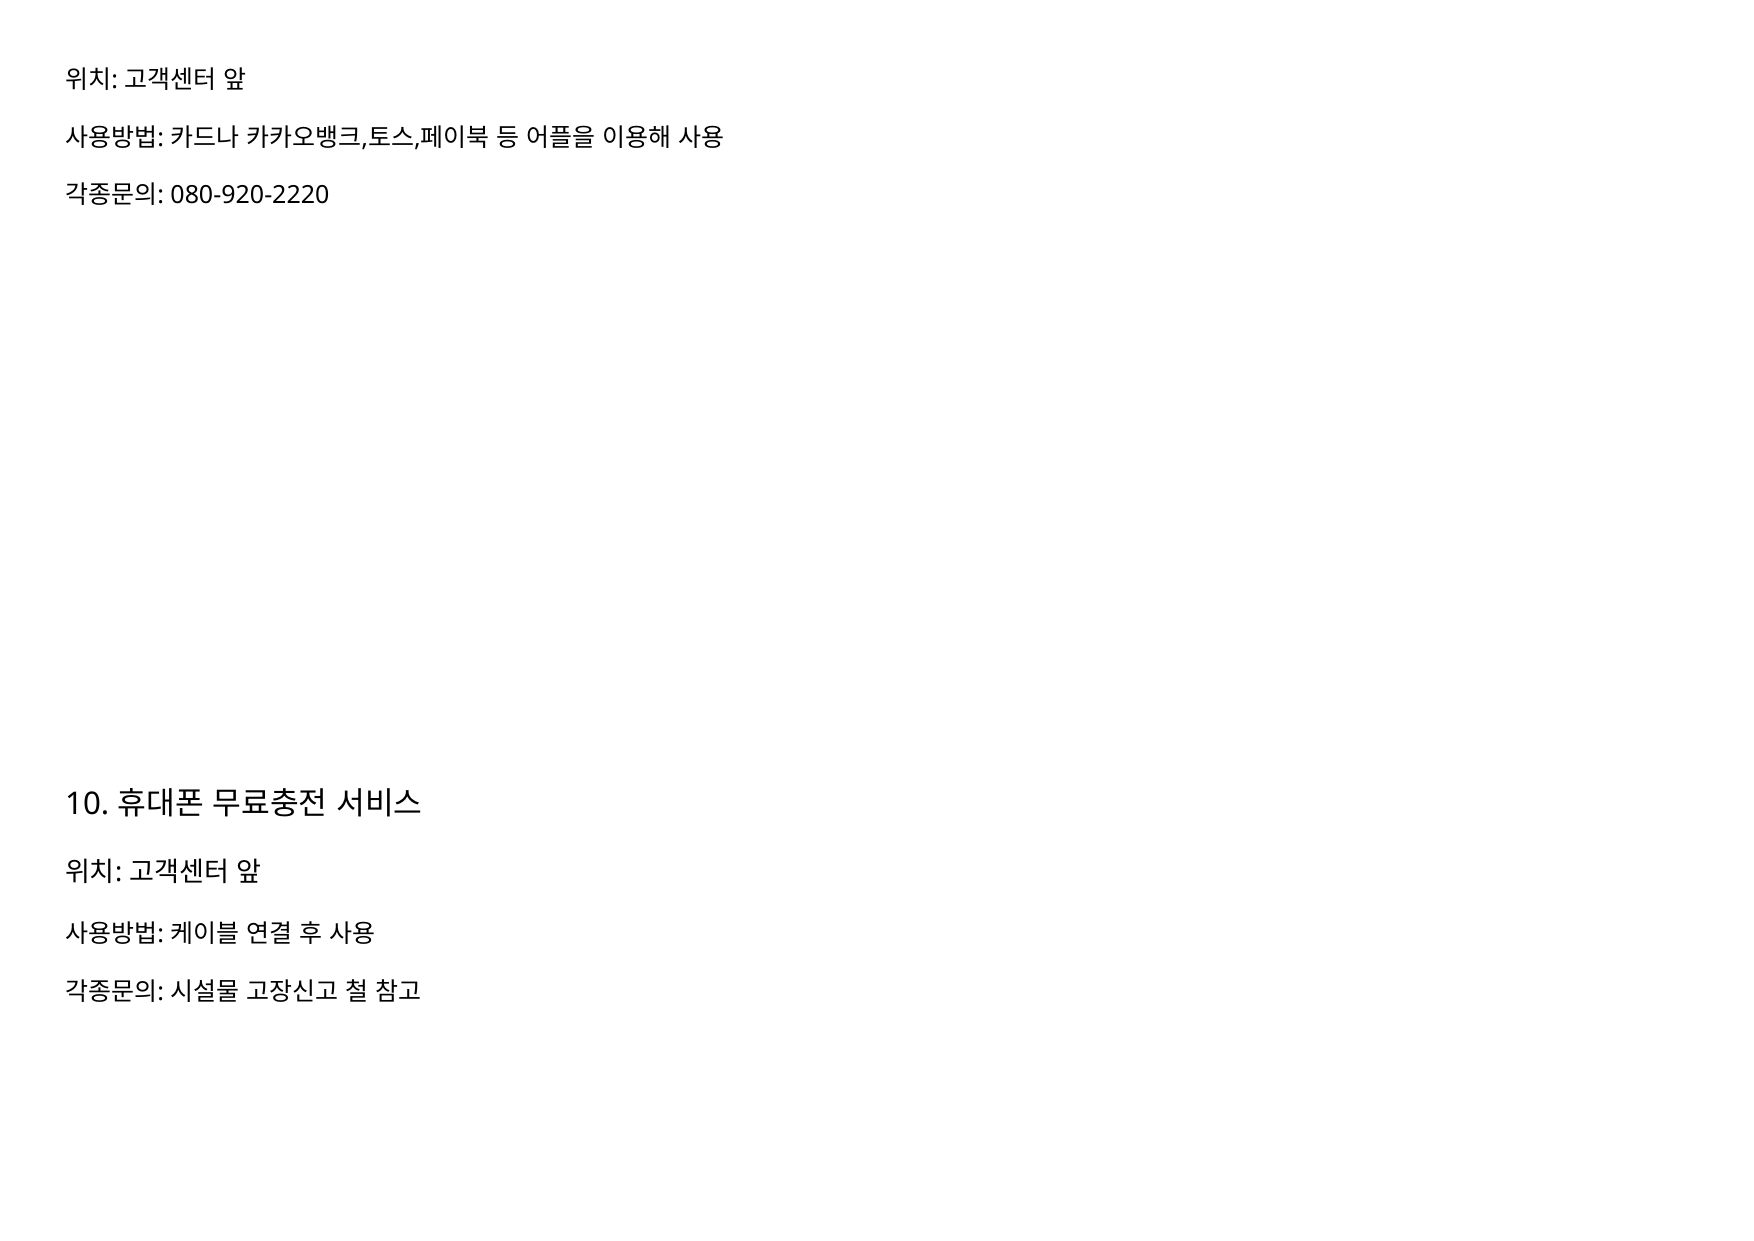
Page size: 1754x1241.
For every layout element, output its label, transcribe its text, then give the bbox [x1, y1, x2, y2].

text 10. 휴대폰 무료충전 서비스 [65, 778, 1689, 823]
text 위치: 고객센터 앞 [65, 850, 1689, 890]
text 사용방법: 카드나 카카오뱅크,토스,페이북 등 어플을 이용해 사용 [65, 117, 1689, 153]
text 사용방법: 케이블 연결 후 사용 [65, 913, 1689, 949]
text 각종문의: 시설물 고장신고 철 참고 [65, 971, 1689, 1007]
text 각종문의: 080-920-2220 [65, 175, 1689, 211]
text 위치: 고객센터 앞 [65, 59, 1689, 95]
